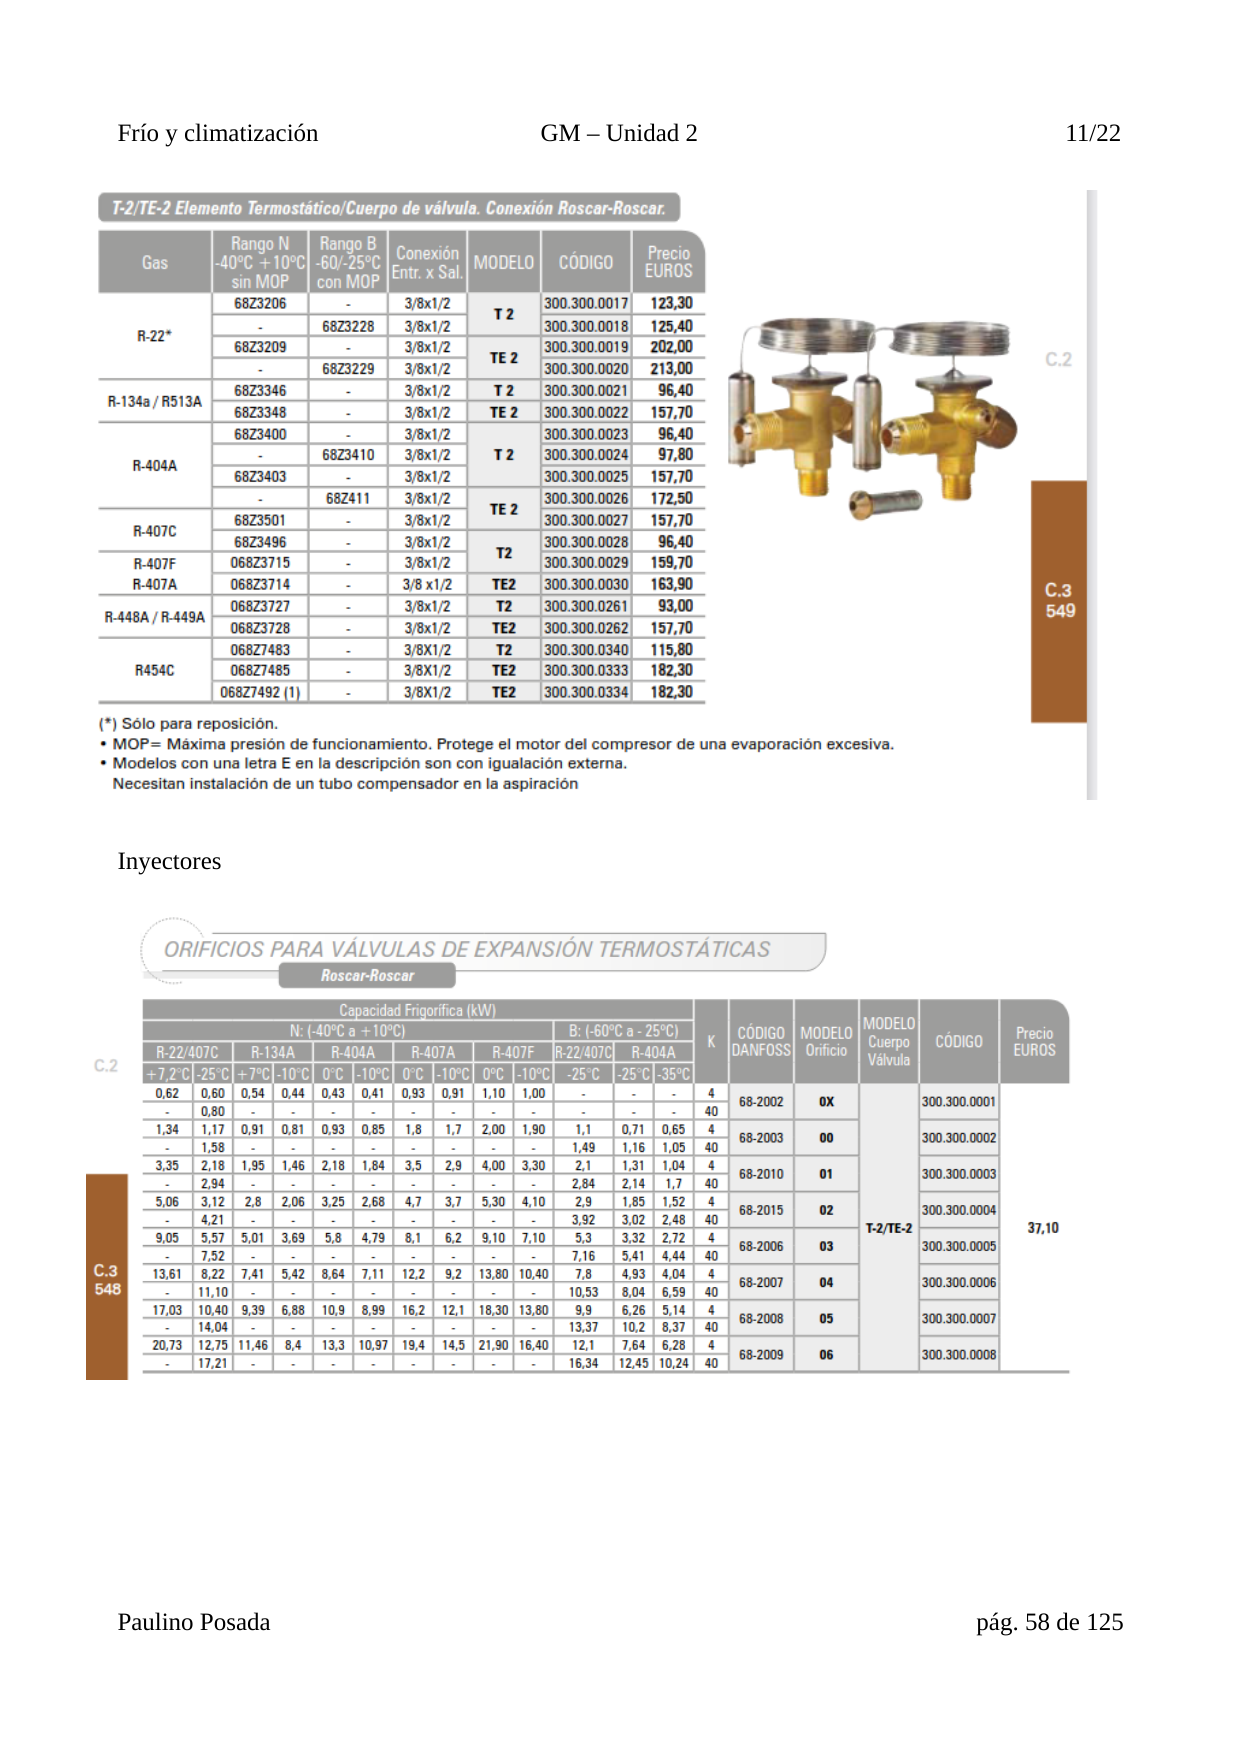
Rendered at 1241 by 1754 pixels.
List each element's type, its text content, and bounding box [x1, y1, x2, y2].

text Inyectores [117, 846, 1123, 875]
picture [86, 910, 1091, 1380]
picture [93, 190, 1098, 800]
